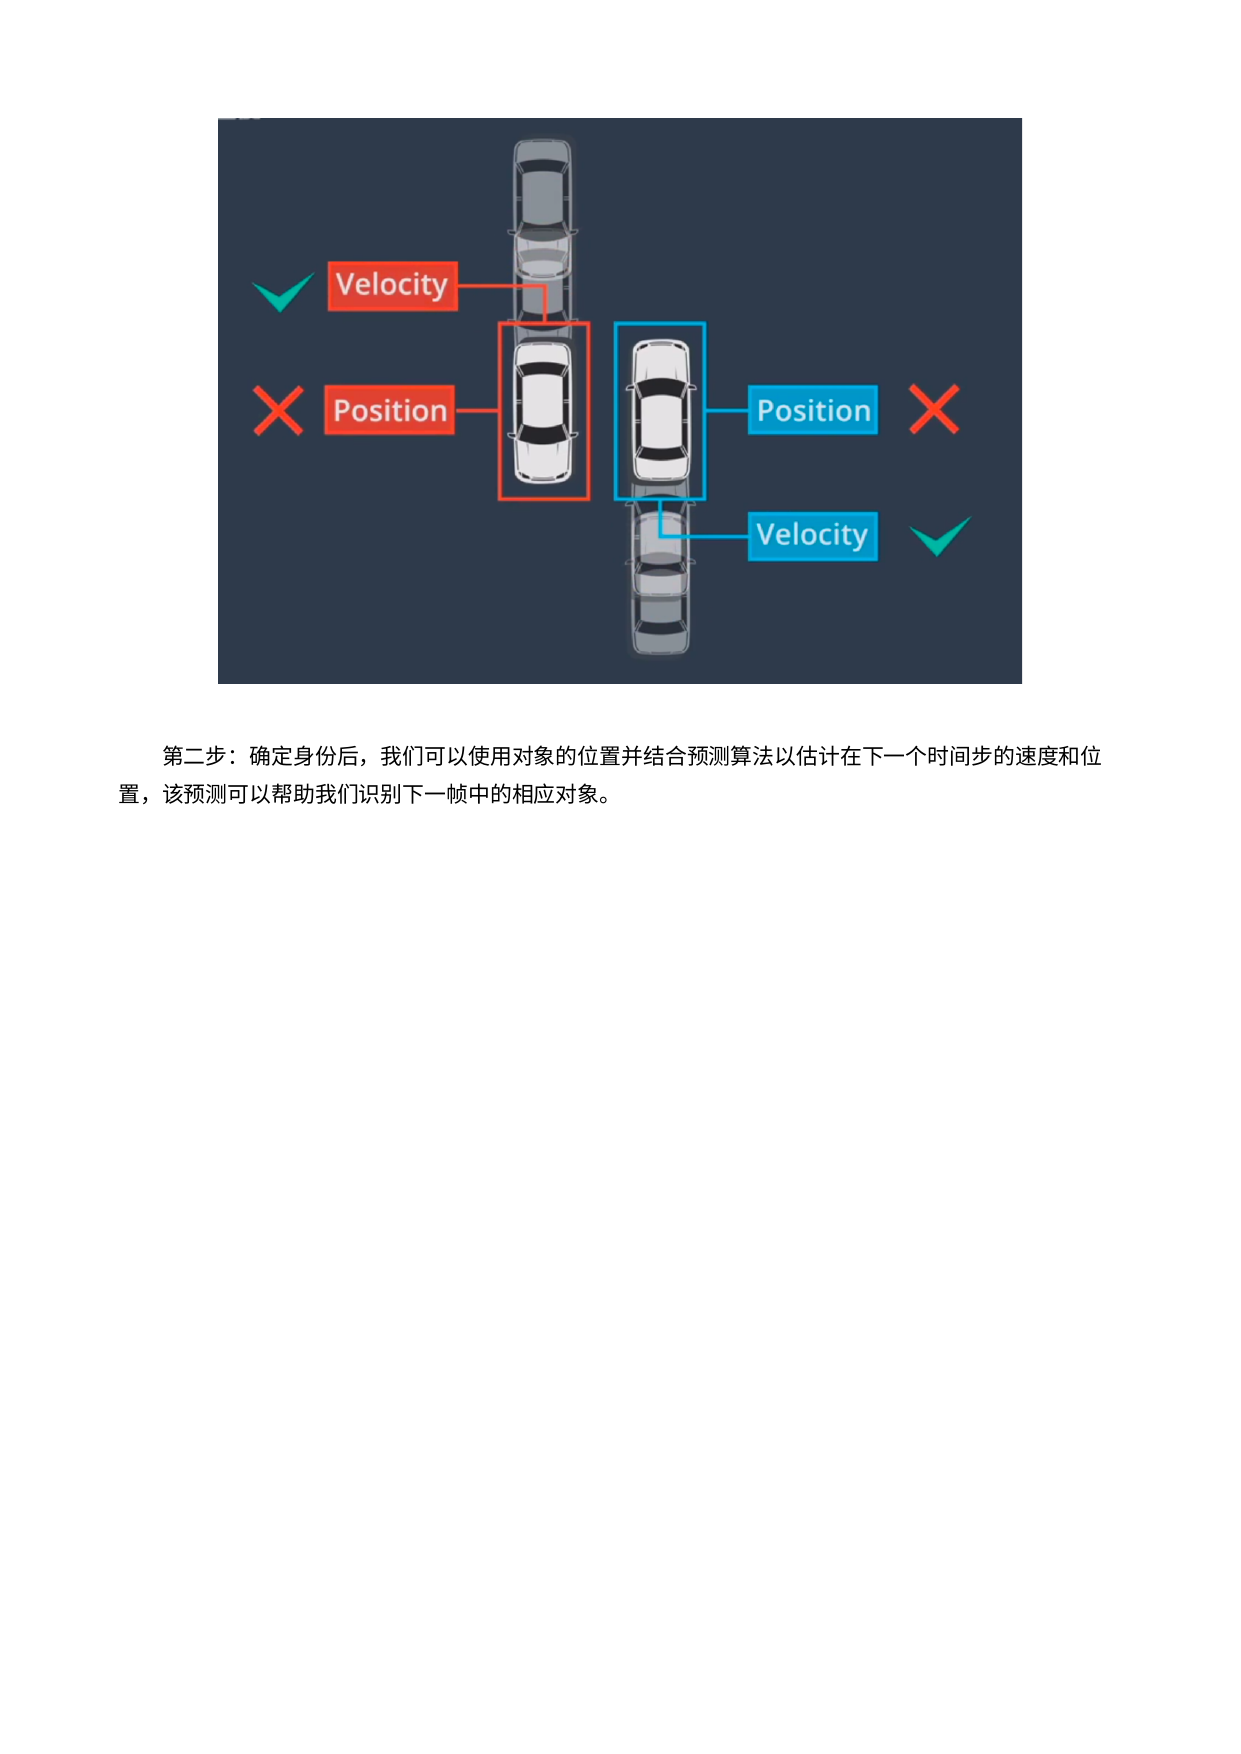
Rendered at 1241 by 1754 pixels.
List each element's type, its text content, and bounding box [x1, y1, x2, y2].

picture [218, 118, 1023, 684]
text 第二步：确定身份后，我们可以使用对象的位置并结合预测算法以估计在下一个时间步的速度和位置，该预测可以帮助我们识别下一帧中的相应对象。 [118, 739, 1122, 808]
